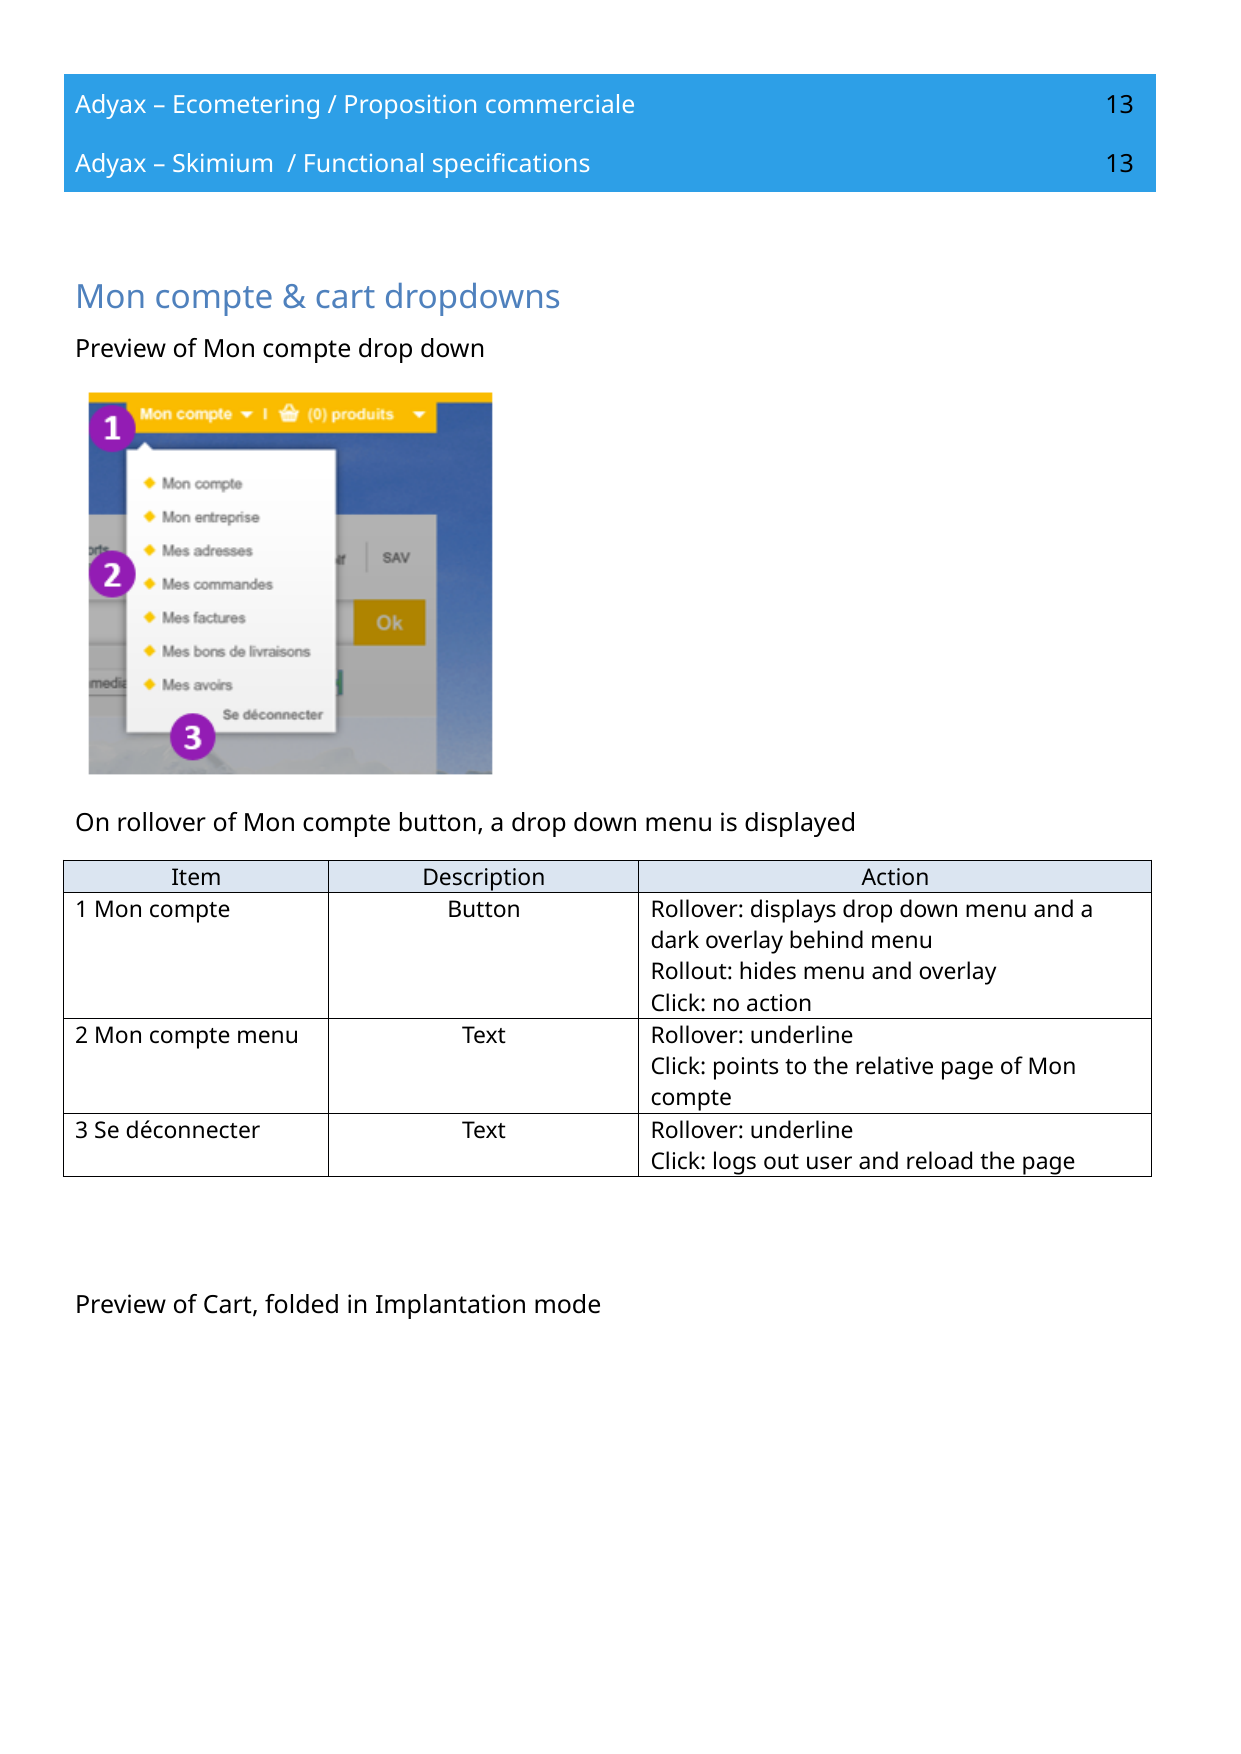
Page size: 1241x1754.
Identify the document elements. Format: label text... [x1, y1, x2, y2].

table_header Item [64, 861, 328, 892]
table_header Description [329, 861, 638, 892]
subtitle Mon compte & cart dropdowns [75, 272, 1165, 318]
table_cell Rollover: displays drop down menu and a dark overlay behind menu Rollout: hides menu and overlay Click: no action [639, 893, 1151, 1018]
table_cell 1 Mon compte [64, 893, 328, 1018]
picture [75, 385, 505, 784]
table_cell 2 Mon compte menu [64, 1019, 328, 1113]
table_cell Button [329, 893, 638, 1018]
table_cell 3 Se déconnecter [64, 1114, 328, 1176]
table_cell Text [329, 1114, 638, 1176]
table_header Action [639, 861, 1151, 892]
table_cell Rollover: underline Click: logs out user and reload the page [639, 1114, 1151, 1176]
text Preview of Cart, folded in Implantation mode [75, 1287, 1165, 1321]
text On rollover of Mon compte button, a drop down menu is displayed [75, 804, 1165, 839]
table_cell Rollover: underline Click: points to the relative page of Mon compte [639, 1019, 1151, 1113]
text Preview of Mon compte drop down [75, 330, 1165, 364]
table_cell Text [329, 1019, 638, 1113]
